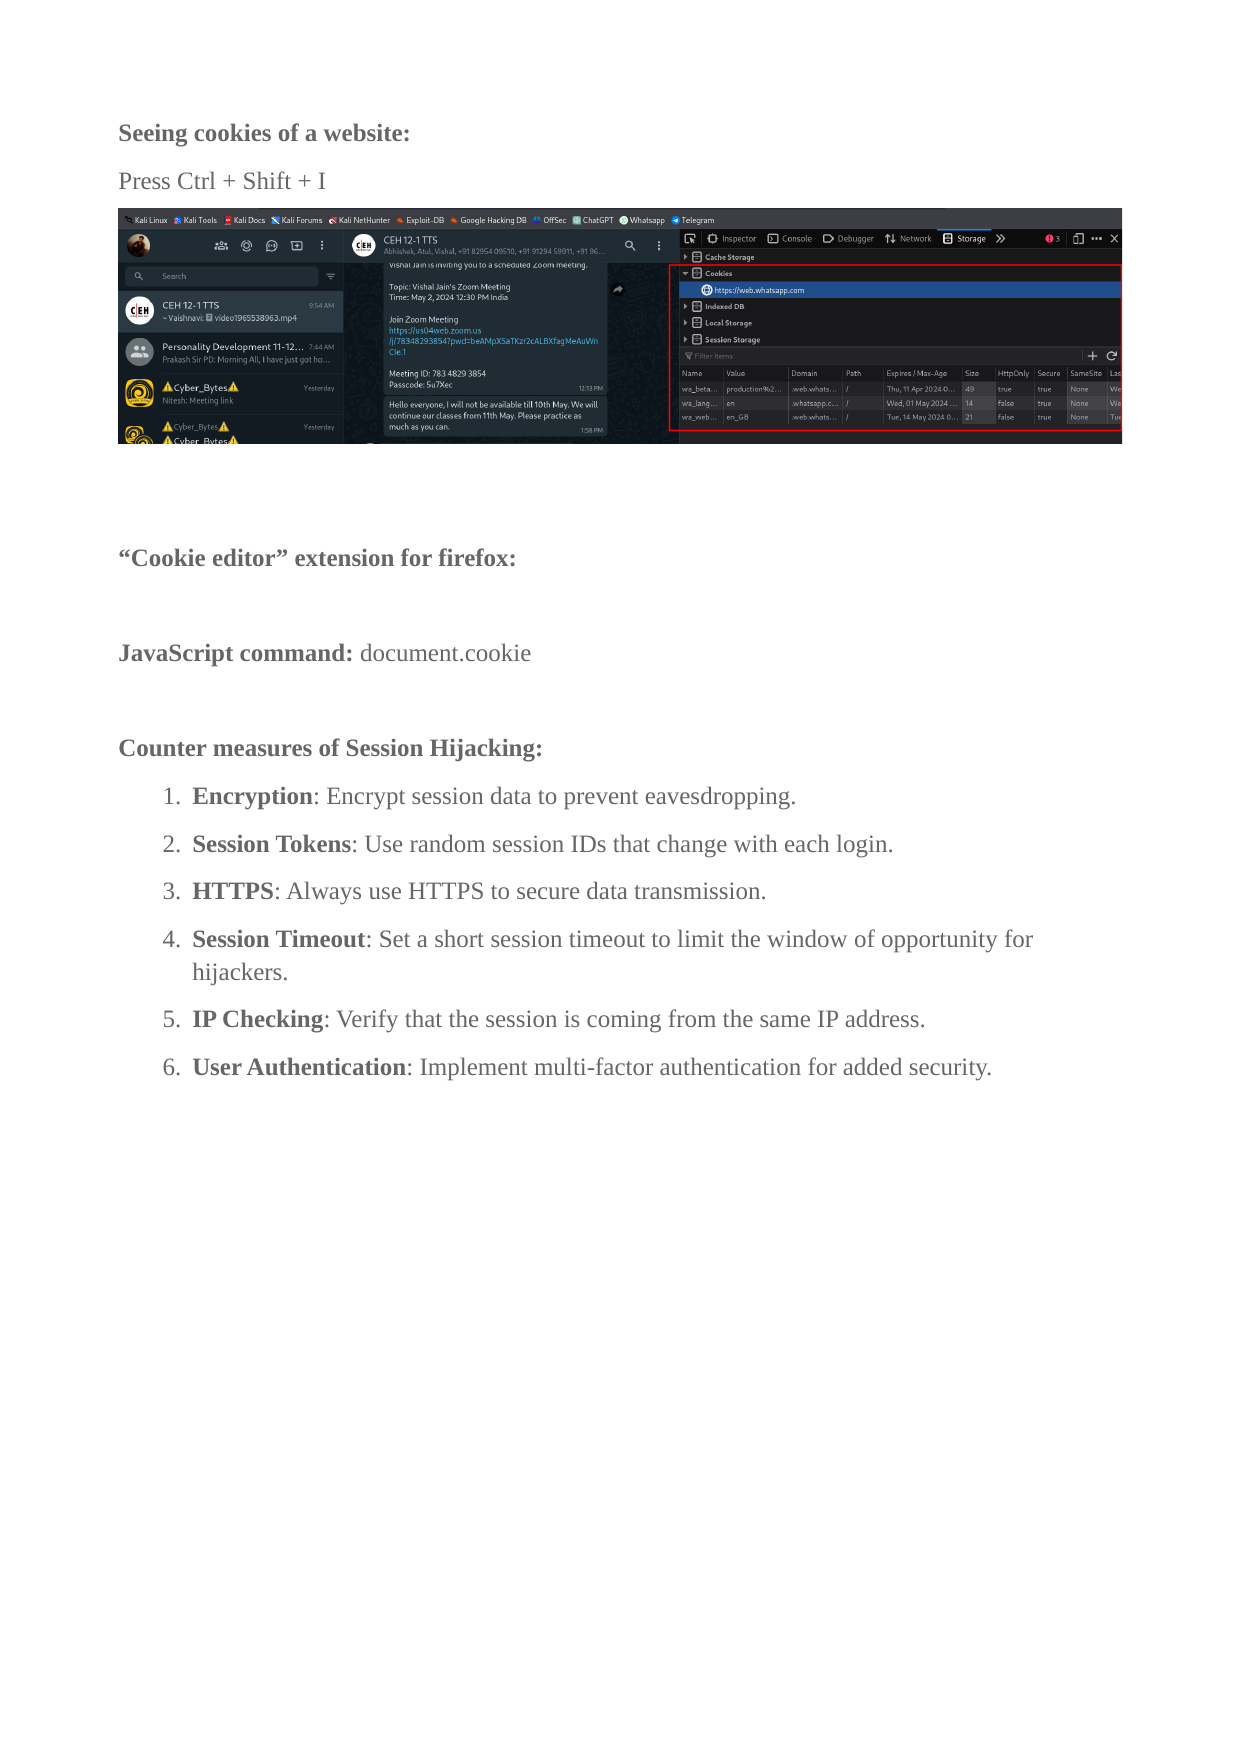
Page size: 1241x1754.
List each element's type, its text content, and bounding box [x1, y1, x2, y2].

picture [118, 208, 1123, 444]
list User Authentication: Implement multi-factor authentication for added security. [162, 1052, 1122, 1081]
text “Cookie editor” extension for firefox: [118, 543, 1122, 572]
list Session Tokens: Use random session IDs that change with each login. [162, 829, 1122, 857]
text Counter measures of Session Hijacking: [118, 733, 1122, 762]
text JavaScript command: document.cookie [118, 638, 1122, 667]
list Encryption: Encrypt session data to prevent eavesdropping. [162, 781, 1122, 810]
list HTTPS: Always use HTTPS to secure data transmission. [162, 876, 1122, 905]
list Session Timeout: Set a short session timeout to limit the window of opportunity for hijackers. [162, 924, 1122, 986]
text Press Ctrl + Shift + I [118, 166, 1122, 194]
text Seeing cookies of a website: [118, 118, 1122, 147]
list IP Checking: Verify that the session is coming from the same IP address. [162, 1004, 1122, 1033]
